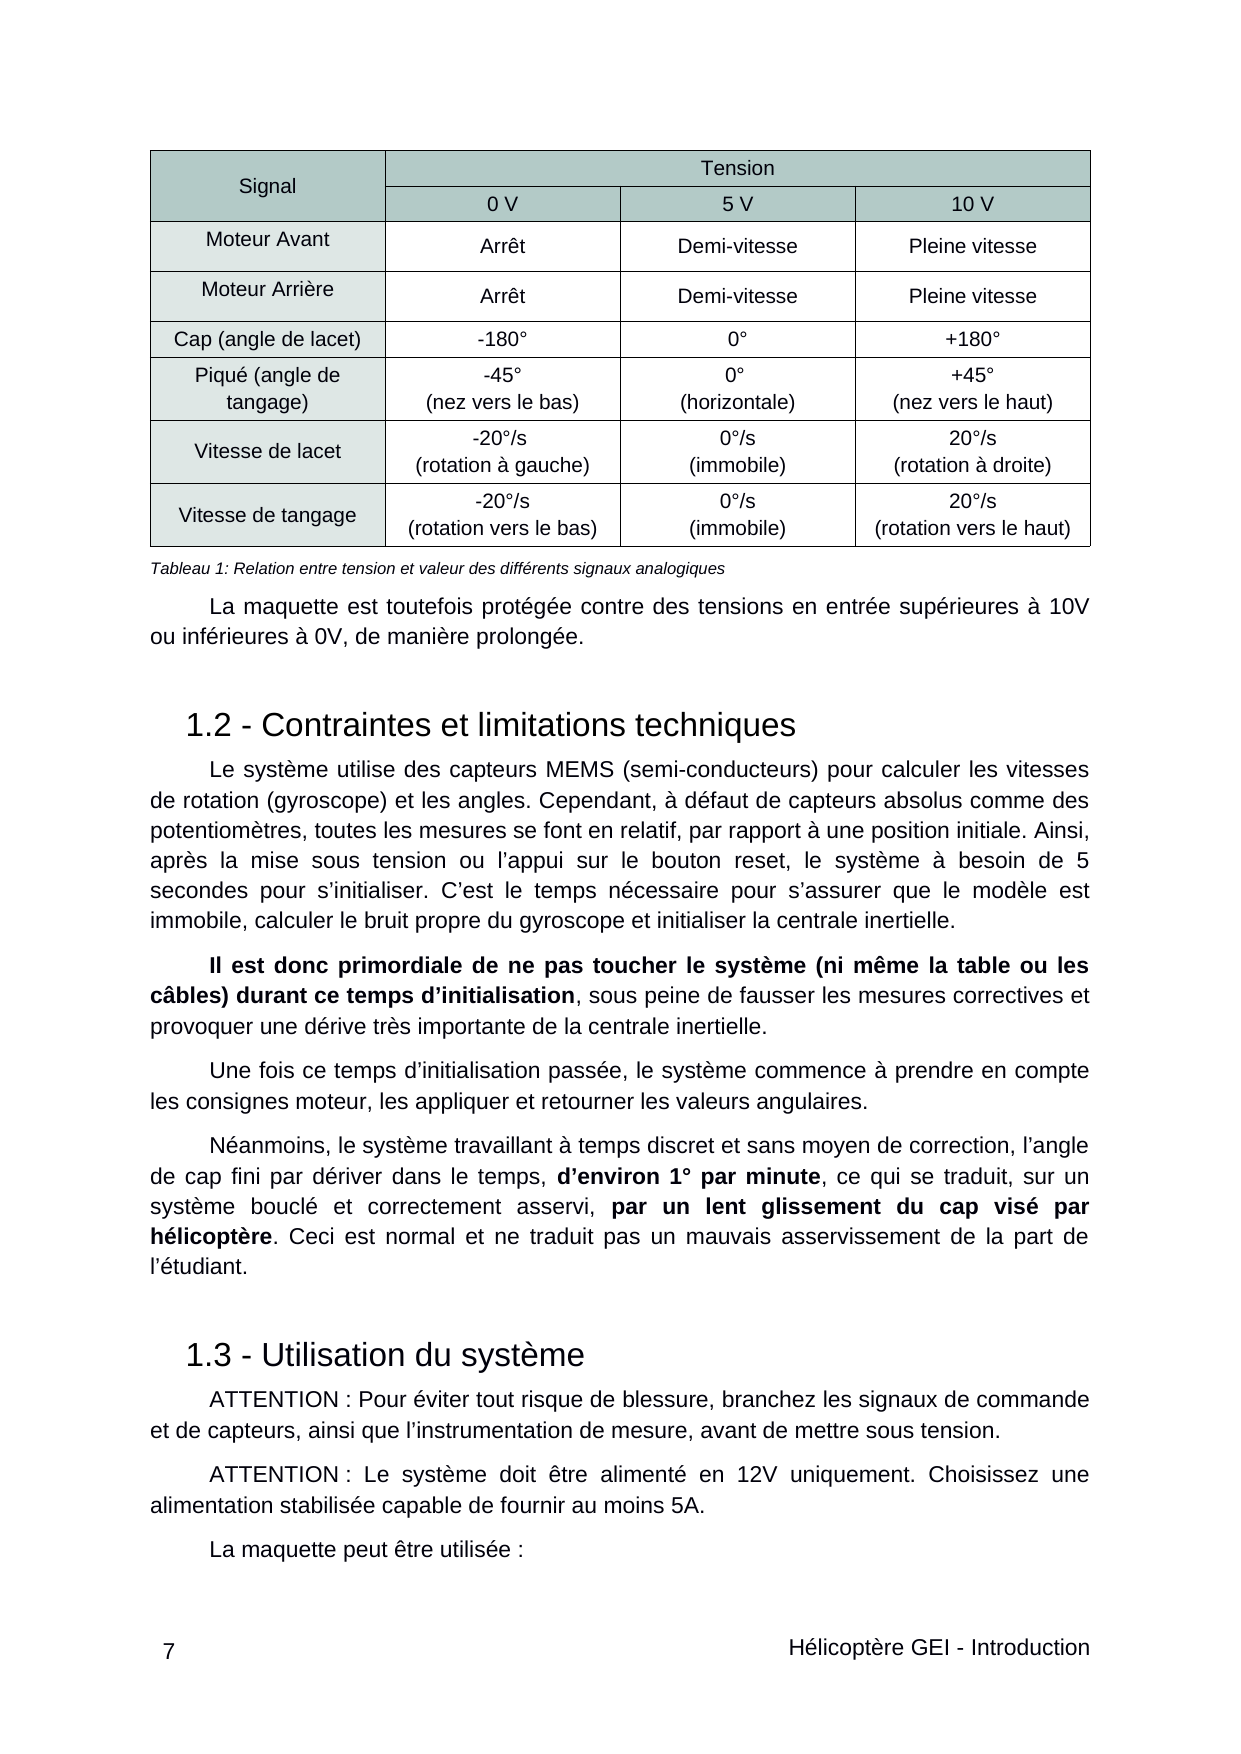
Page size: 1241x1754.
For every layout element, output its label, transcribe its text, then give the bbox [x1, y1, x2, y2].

text Une fois ce temps d’initialisation passée, le système commence à prendre en compte les consignes moteur, les appliquer et retourner les valeurs angulaires. [150, 1057, 1090, 1114]
table_cell 0°/s (immobile) [621, 484, 855, 546]
table_cell -45° (nez vers le bas) [386, 358, 620, 420]
table_cell Cap (angle de lacet) [151, 322, 385, 357]
text Tableau 1: Relation entre tension et valeur des différents signaux analogiques [150, 558, 1090, 578]
table_cell 20°/s (rotation vers le haut) [856, 484, 1090, 546]
subtitle Contraintes et limitations techniques [150, 705, 1090, 744]
table_cell -20°/s (rotation vers le bas) [386, 484, 620, 546]
table_cell -180° [386, 322, 620, 357]
table_cell Vitesse de tangage [151, 484, 385, 546]
table_header Signal [151, 151, 385, 221]
text ATTENTION : Pour éviter tout risque de blessure, branchez les signaux de commande et de capteurs, ainsi que l’instrumentation de mesure, avant de mettre sous tension. [150, 1386, 1090, 1443]
text Il est donc primordiale de ne pas toucher le système (ni même la table ou les câbles) durant ce temps d’initialisation, sous peine de fausser les mesures correctives et provoquer une dérive très importante de la centrale inertielle. [150, 952, 1090, 1039]
table_cell Moteur Arrière [151, 272, 385, 321]
table_cell +180° [856, 322, 1090, 357]
text Le système utilise des capteurs MEMS (semi-conducteurs) pour calculer les vitesses de rotation (gyroscope) et les angles. Cependant, à défaut de capteurs absolus comme des potentiomètres, toutes les mesures se font en relatif, par rapport à une position initiale. Ainsi, après la mise sous tension ou l’appui sur le bouton reset, le système à besoin de 5 secondes pour s’initialiser. C’est le temps nécessaire pour s’assurer que le modèle est immobile, calculer le bruit propre du gyroscope et initialiser la centrale inertielle. [150, 756, 1090, 934]
table_cell 0°/s (immobile) [621, 421, 855, 483]
table_cell Pleine vitesse [856, 272, 1090, 321]
table_cell +45° (nez vers le haut) [856, 358, 1090, 420]
table_cell Demi-vitesse [621, 222, 855, 271]
table_cell Vitesse de lacet [151, 421, 385, 483]
table_cell 0 V [386, 187, 620, 221]
table_cell 20°/s (rotation à droite) [856, 421, 1090, 483]
table_cell Demi-vitesse [621, 272, 855, 321]
text La maquette peut être utilisée : [150, 1536, 1090, 1563]
table_cell 10 V [856, 187, 1090, 221]
text La maquette est toutefois protégée contre des tensions en entrée supérieures à 10V ou inférieures à 0V, de manière prolongée. [150, 593, 1090, 649]
text ATTENTION : Le système doit être alimenté en 12V uniquement. Choisissez une alimentation stabilisée capable de fournir au moins 5A. [150, 1461, 1090, 1518]
table_cell Pleine vitesse [856, 222, 1090, 271]
table_cell 0° [621, 322, 855, 357]
table_header Tension [386, 151, 1090, 186]
table_cell Piqué (angle de tangage) [151, 358, 385, 420]
table_cell Arrêt [386, 222, 620, 271]
table_cell Moteur Avant [151, 222, 385, 271]
subtitle Utilisation du système [150, 1336, 1090, 1374]
text Néanmoins, le système travaillant à temps discret et sans moyen de correction, l’angle de cap fini par dériver dans le temps, d’environ 1° par minute, ce qui se traduit, sur un système bouclé et correctement asservi, par un lent glissement du cap visé par hélicoptère. Ceci est normal et ne traduit pas un mauvais asservissement de la part de l’étudiant. [150, 1132, 1090, 1279]
table_cell 0° (horizontale) [621, 358, 855, 420]
table_cell 5 V [621, 187, 855, 221]
table_cell -20°/s (rotation à gauche) [386, 421, 620, 483]
table_cell Arrêt [386, 272, 620, 321]
